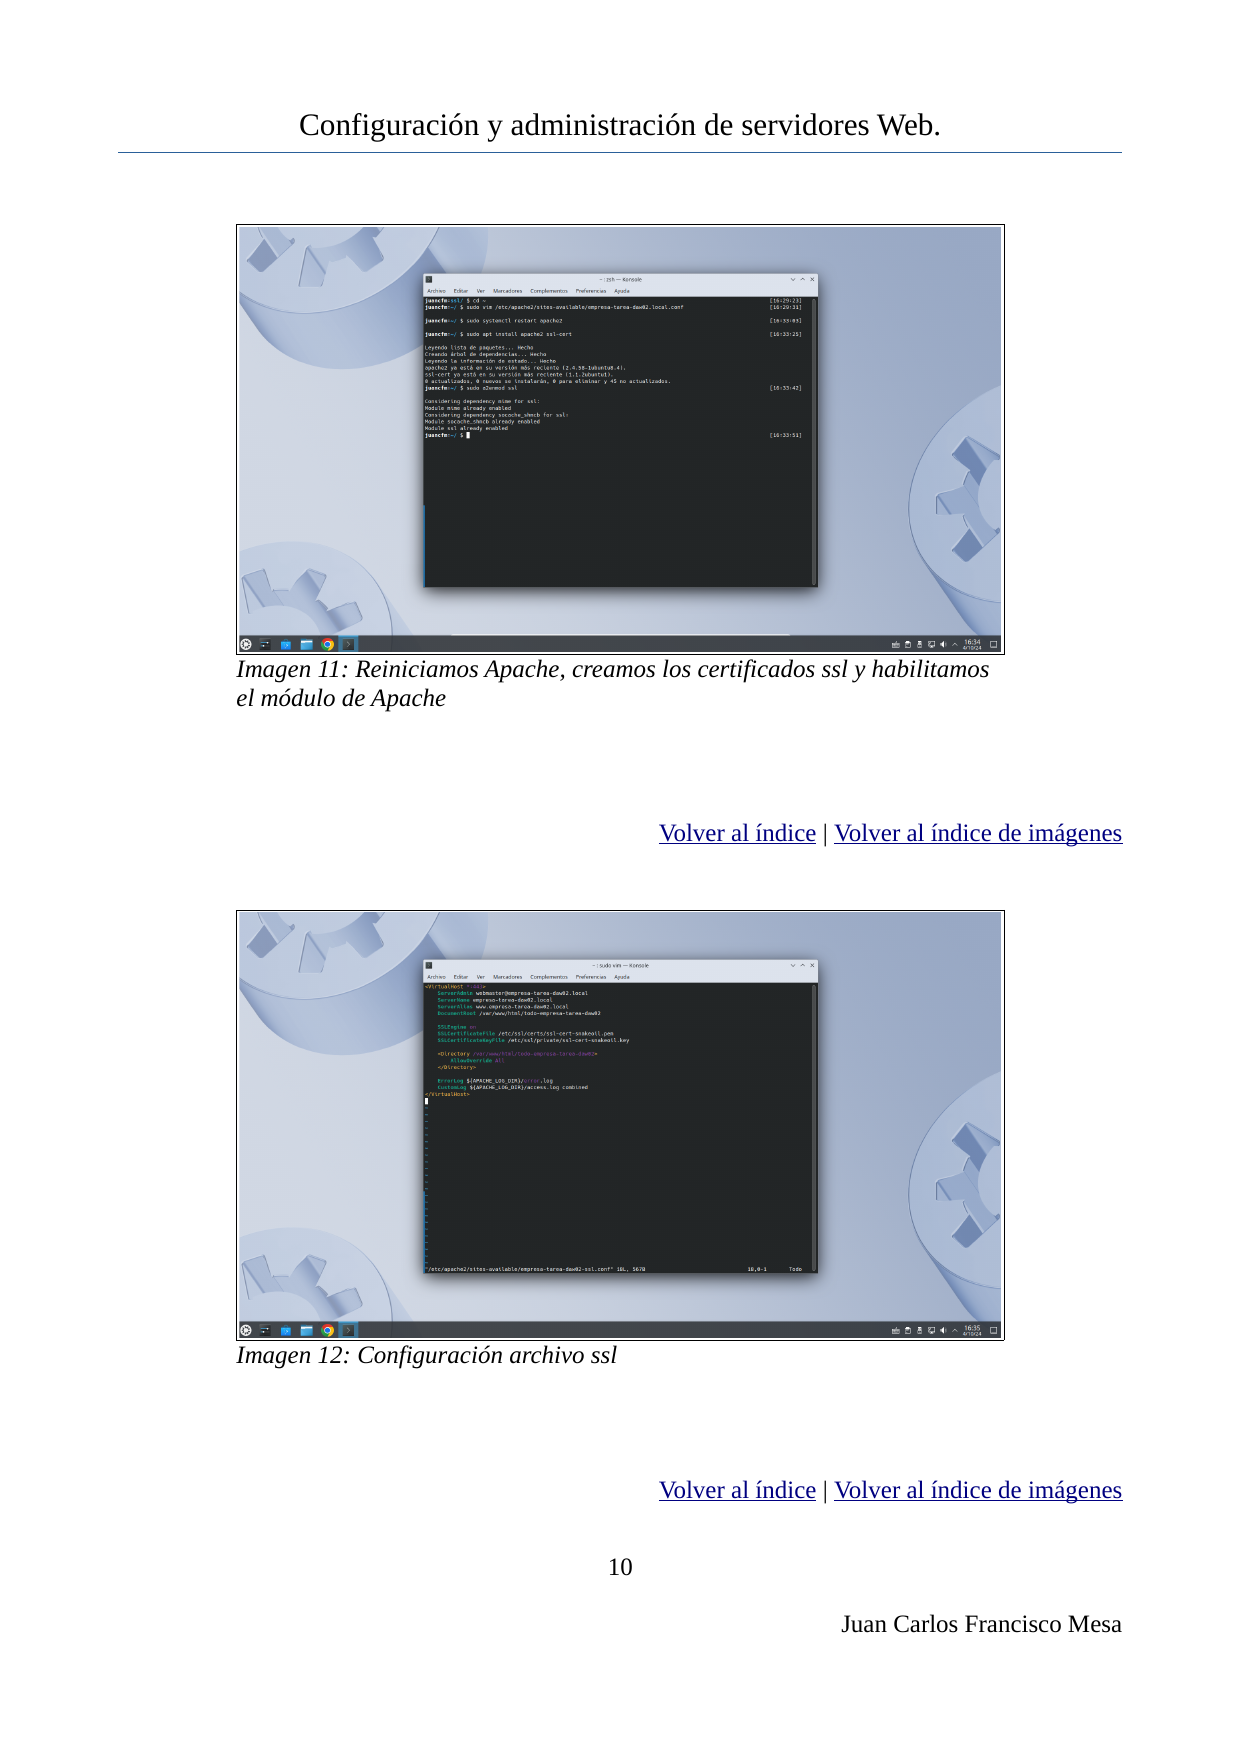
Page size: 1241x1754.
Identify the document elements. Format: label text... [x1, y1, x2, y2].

text [237, 225, 1004, 654]
text Volver al índice | Volver al índice de imágenes [118, 818, 1122, 847]
text [237, 911, 1004, 1340]
text Imagen 12: Configuración archivo ssl [236, 1341, 1004, 1369]
picture [239, 227, 1001, 652]
picture [239, 912, 1001, 1338]
text Imagen 11: Reiniciamos Apache, creamos los certificados ssl y habilitamos el módulo de Apache [236, 655, 1004, 712]
text Volver al índice | Volver al índice de imágenes [118, 1475, 1122, 1503]
